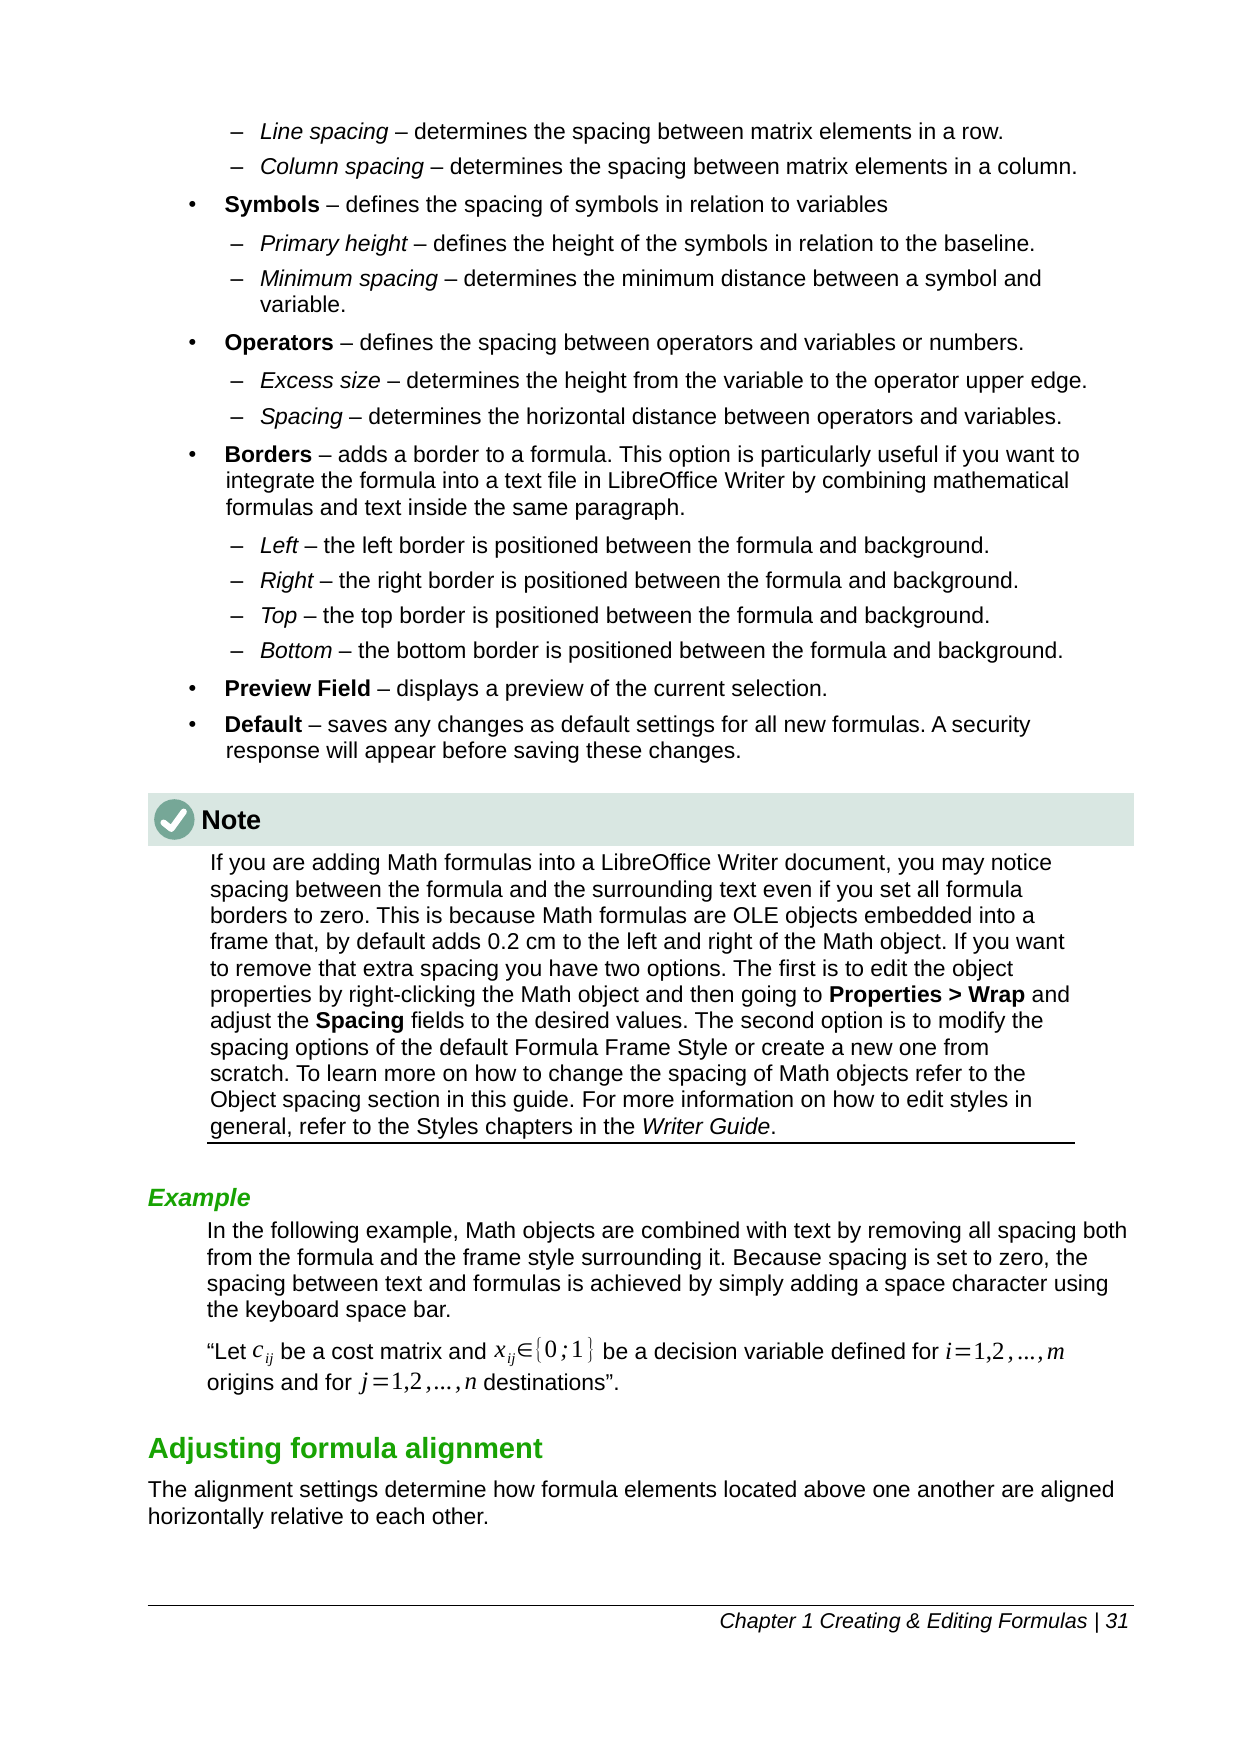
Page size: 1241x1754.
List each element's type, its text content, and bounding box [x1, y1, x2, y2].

list Spacing – determines the horizontal distance between operators and variables. [230, 403, 1134, 429]
text “Let be a cost matrix and be a decision variable defined for origins and for destinations”. [207, 1335, 1134, 1395]
list Bottom – the bottom border is positioned between the formula and background. [230, 637, 1134, 663]
list Top – the top border is positioned between the formula and background. [230, 602, 1134, 628]
text If you are adding Math formulas into a LibreOffice Writer document, you may notice spacing between the formula and the surrounding text even if you set all formula borders to zero. This is because Math formulas are OLE objects embedded into a frame that, by default adds 0.2 cm to the left and right of the Math object. If you want to remove that extra spacing you have two options. The first is to edit the object properties by right-clicking the Math object and then going to Properties > Wrap and adjust the Spacing fields to the desired values. The second option is to modify the spacing options of the default Formula Frame Style or create a new one from scratch. To learn more on how to change the spacing of Math objects refer to the Object spacing section in this guide. For more information on how to edit styles in general, refer to the Styles chapters in the Writer Guide. [207, 846, 1075, 1142]
list Default – saves any changes as default settings for all new formulas. A security response will appear before saving these changes. [185, 708, 1134, 766]
list Primary height – defines the height of the symbols in relation to the baseline. [230, 229, 1134, 256]
list Minimum spacing – determines the minimum distance between a symbol and variable. [230, 265, 1134, 317]
list Preview Field – displays a preview of the current selection. [185, 672, 1134, 702]
list Excess size – determines the height from the variable to the operator upper edge. [230, 367, 1134, 394]
list Symbols – defines the spacing of symbols in relation to variables [185, 188, 1134, 221]
list Column spacing – determines the spacing between matrix elements in a column. [230, 153, 1134, 180]
list Operators – defines the spacing between operators and variables or numbers. [185, 326, 1134, 358]
text The alignment settings determine how formula elements located above one another are aligned horizontally relative to each other. [148, 1476, 1134, 1529]
subtitle Example [148, 1182, 1134, 1211]
list Line spacing – determines the spacing between matrix elements in a row. [230, 118, 1134, 144]
list Right – the right border is positioned between the formula and background. [230, 567, 1134, 593]
subtitle Note [148, 793, 1134, 846]
list Left – the left border is positioned between the formula and background. [230, 532, 1134, 558]
subtitle Adjusting formula alignment [148, 1431, 1134, 1464]
list Borders – adds a border to a formula. This option is particularly useful if you want to integrate the formula into a text file in LibreOffice Writer by combining mathematical formulas and text inside the same paragraph. [185, 438, 1134, 523]
text In the following example, Math objects are combined with text by removing all spacing both from the formula and the frame style surrounding it. Because spacing is set to zero, the spacing between text and formulas is achieved by simply adding a space character using the keyboard space bar. [207, 1217, 1134, 1323]
